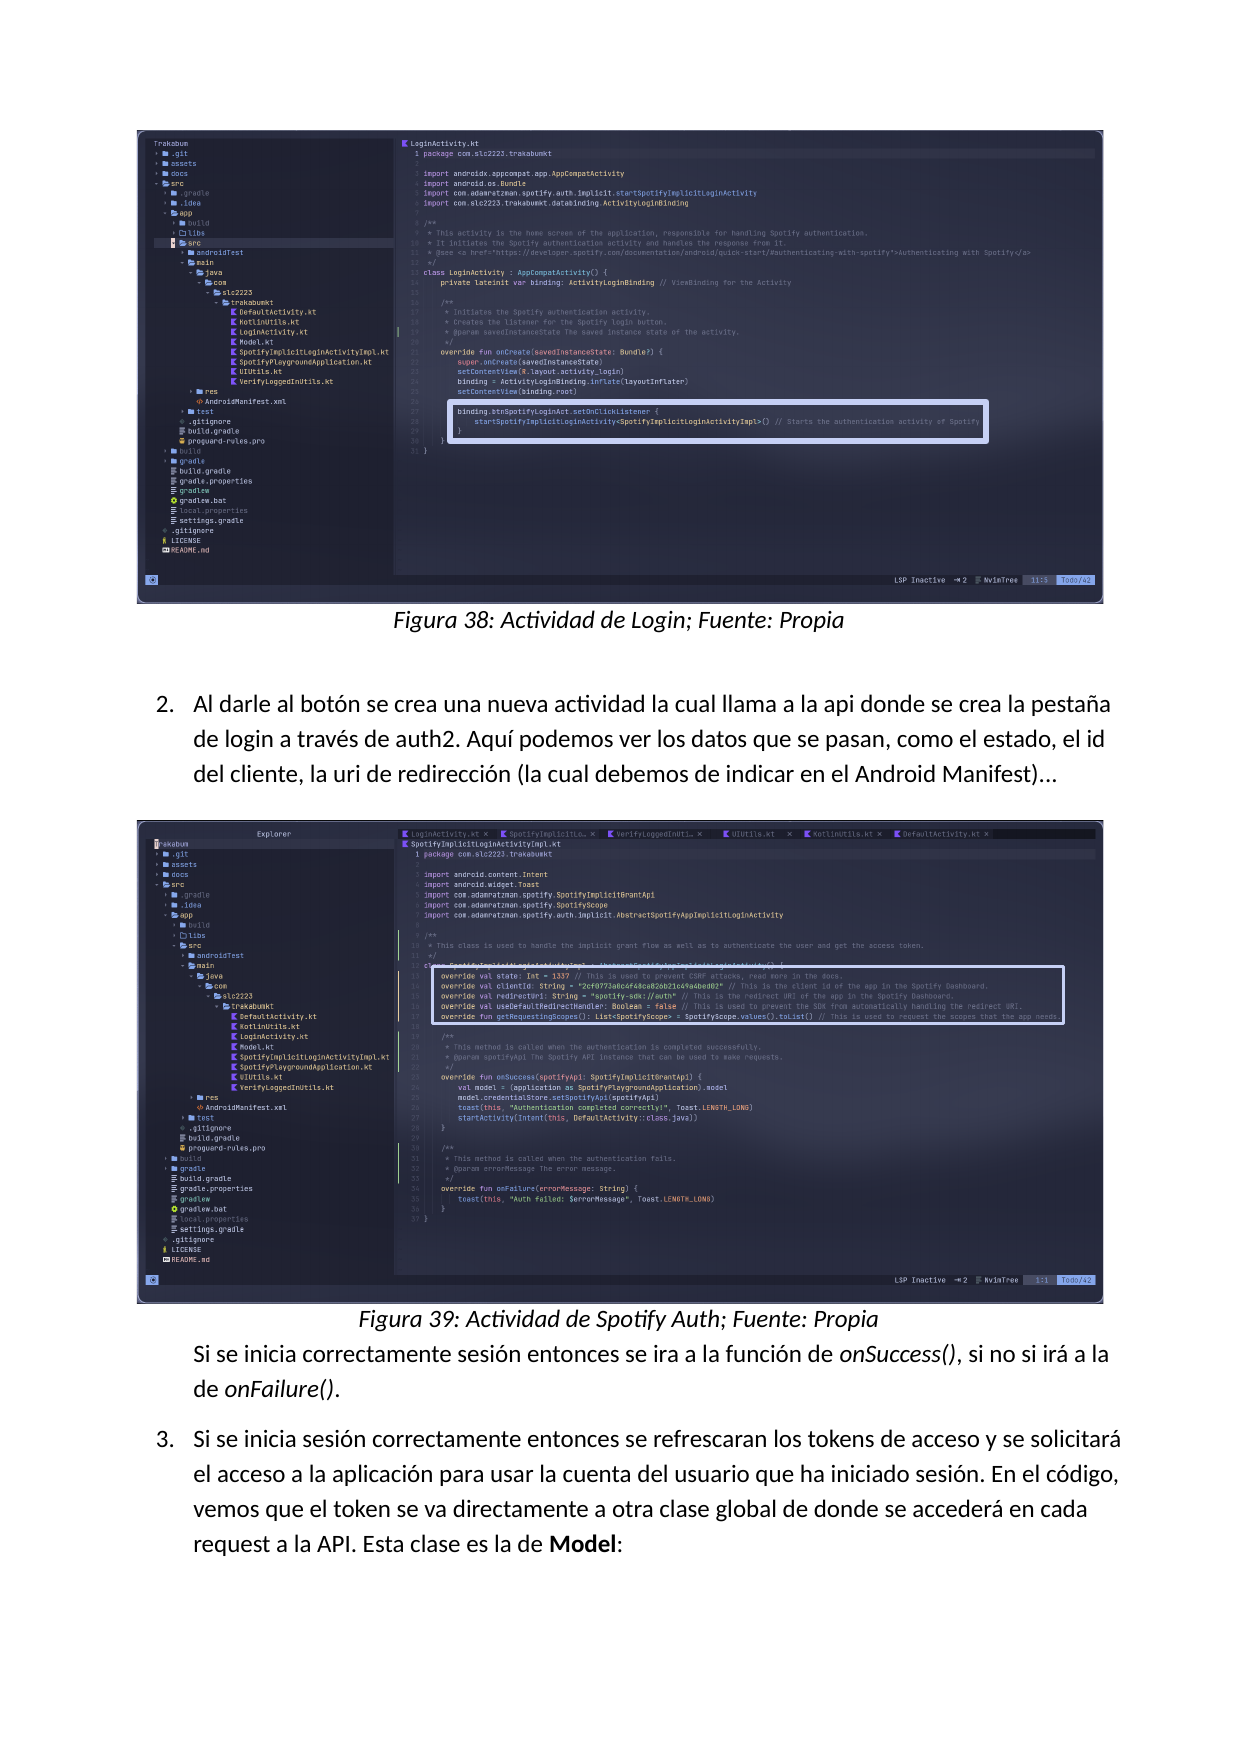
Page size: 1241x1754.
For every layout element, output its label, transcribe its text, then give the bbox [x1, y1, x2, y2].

picture [136, 130, 1104, 604]
picture [136, 820, 1104, 1304]
list Si se inicia correctamente sesión entonces se ira a la función de onSuccess(), si no si irá a la de onFailure(). [137, 808, 1122, 1404]
list Al darle al botón se crea una nueva actividad la cual llama a la api donde se crea la pestaña de login a través de auth2. Aquí podemos ver los datos que se pasan, como el estado, el id del cliente, la uri de redirección (la cual debemos de indicar en el Android Manifest)... [156, 689, 1122, 789]
list Figura 38: Actividad de Login; Fuente: Propia [137, 604, 1103, 634]
list Si se inicia sesión correctamente entonces se refrescaran los tokens de acceso y se solicitará el acceso a la aplicación para usar la cuenta del usuario que ha iniciado sesión. En el código, vemos que el token se va directamente a otra clase global de donde se accederá en cada request a la API. Esta clase es la de Model: [156, 1423, 1122, 1558]
list Figura 39: Actividad de Spotify Auth; Fuente: Propia [137, 1304, 1103, 1334]
